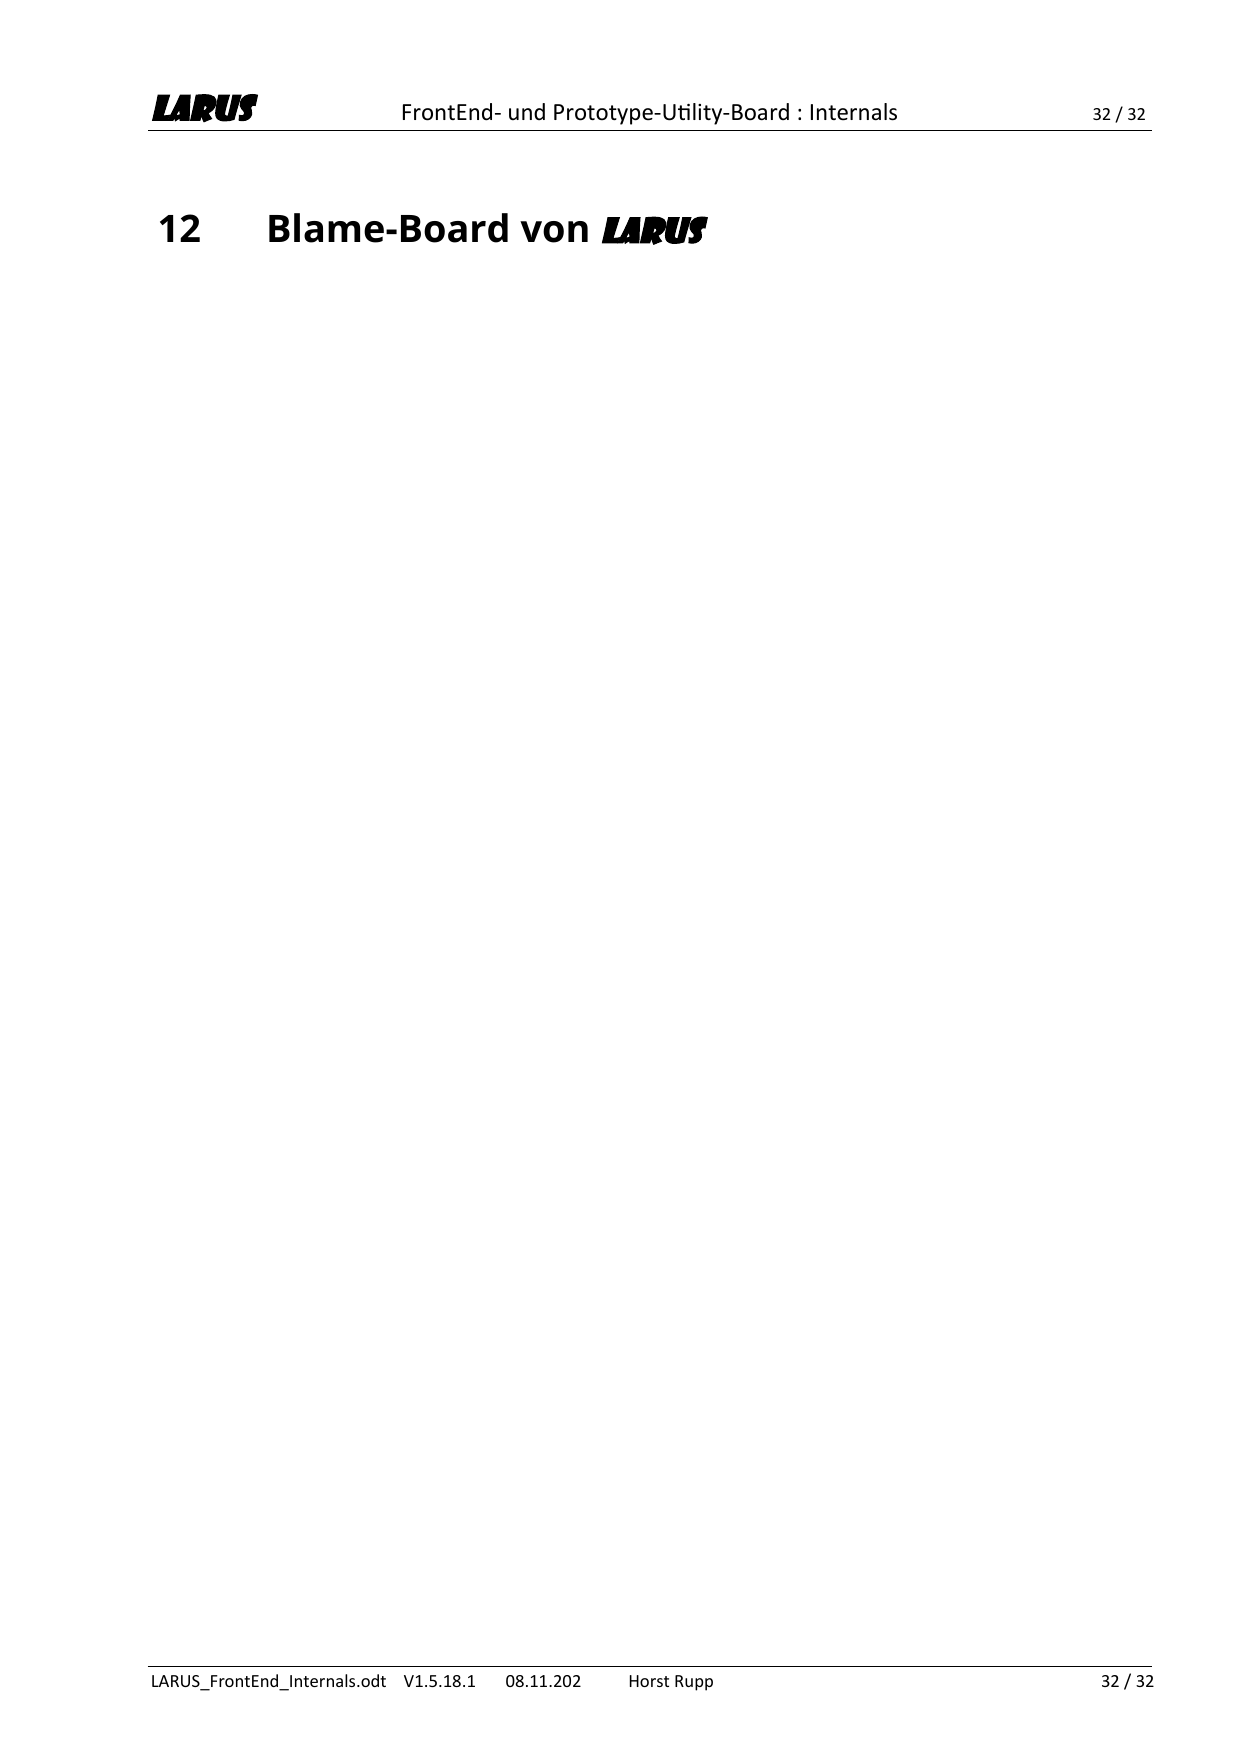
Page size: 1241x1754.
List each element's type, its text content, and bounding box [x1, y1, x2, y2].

subtitle Blame-Board von LARUS [148, 173, 1128, 254]
